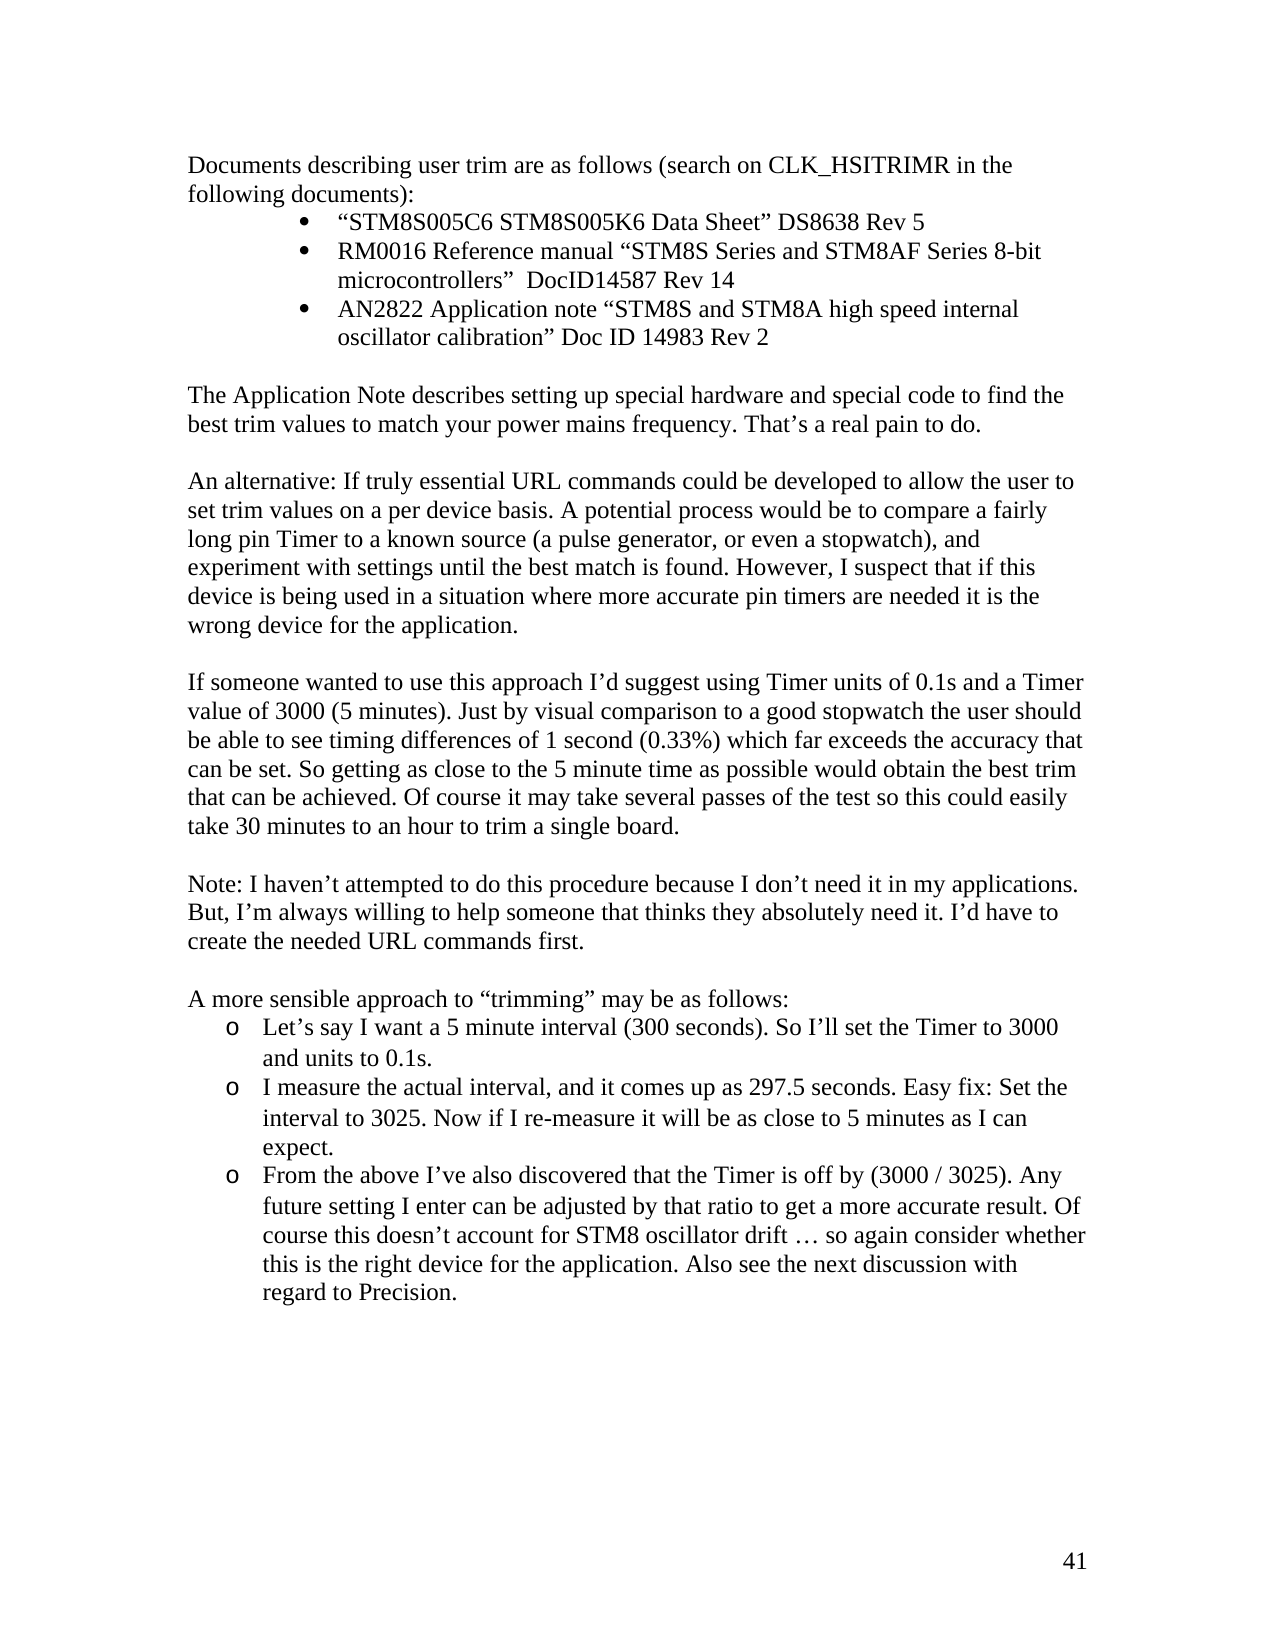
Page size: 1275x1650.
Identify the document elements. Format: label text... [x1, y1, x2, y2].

text Documents describing user trim are as follows (search on CLK_HSITRIMR in the following documents): [187, 150, 1087, 207]
text Note: I haven’t attempted to do this procedure because I don’t need it in my applications. But, I’m always willing to help someone that thinks they absolutely need it. I’d have to create the needed URL commands first. [187, 869, 1087, 955]
list Let’s say I want a 5 minute interval (300 seconds). So I’ll set the Timer to 3000 and units to 0.1s. [225, 1012, 1087, 1072]
list From the above I’ve also discovered that the Timer is off by (3000 / 3025). Any future setting I enter can be adjusted by that ratio to get a more accurate result. Of course this doesn’t account for STM8 oscillator drift … so again consider whether this is the right device for the application. Also see the next discussion with regard to Precision. [225, 1160, 1087, 1306]
list “STM8S005C6 STM8S005K6 Data Sheet” DS8638 Rev 5 [300, 207, 1087, 236]
text A more sensible approach to “trimming” may be as follows: [187, 984, 1087, 1012]
text If someone wanted to use this approach I’d suggest using Timer units of 0.1s and a Timer value of 3000 (5 minutes). Just by visual comparison to a good stopwatch the user should be able to see timing differences of 1 second (0.33%) which far exceeds the accuracy that can be set. So getting as close to the 5 minute time as possible would obtain the best trim that can be achieved. Of course it may take several passes of the test so this could easily take 30 minutes to an hour to trim a single board. [187, 667, 1087, 840]
text An alternative: If truly essential URL commands could be developed to allow the user to set trim values on a per device basis. A potential process would be to compare a fairly long pin Timer to a known source (a pulse generator, or even a stopwatch), and experiment with settings until the best match is found. However, I suspect that if this device is being used in a situation where more accurate pin timers are needed it is the wrong device for the application. [187, 466, 1087, 639]
list AN2822 Application note “STM8S and STM8A high speed internal oscillator calibration” Doc ID 14983 Rev 2 [300, 294, 1087, 351]
list RM0016 Reference manual “STM8S Series and STM8AF Series 8-bit microcontrollers” DocID14587 Rev 14 [300, 236, 1087, 294]
list I measure the actual interval, and it comes up as 297.5 seconds. Easy fix: Set the interval to 3025. Now if I re-measure it will be as close to 5 minutes as I can expect. [225, 1072, 1087, 1160]
text The Application Note describes setting up special hardware and special code to find the best trim values to match your power mains frequency. That’s a real pain to do. [187, 380, 1087, 437]
